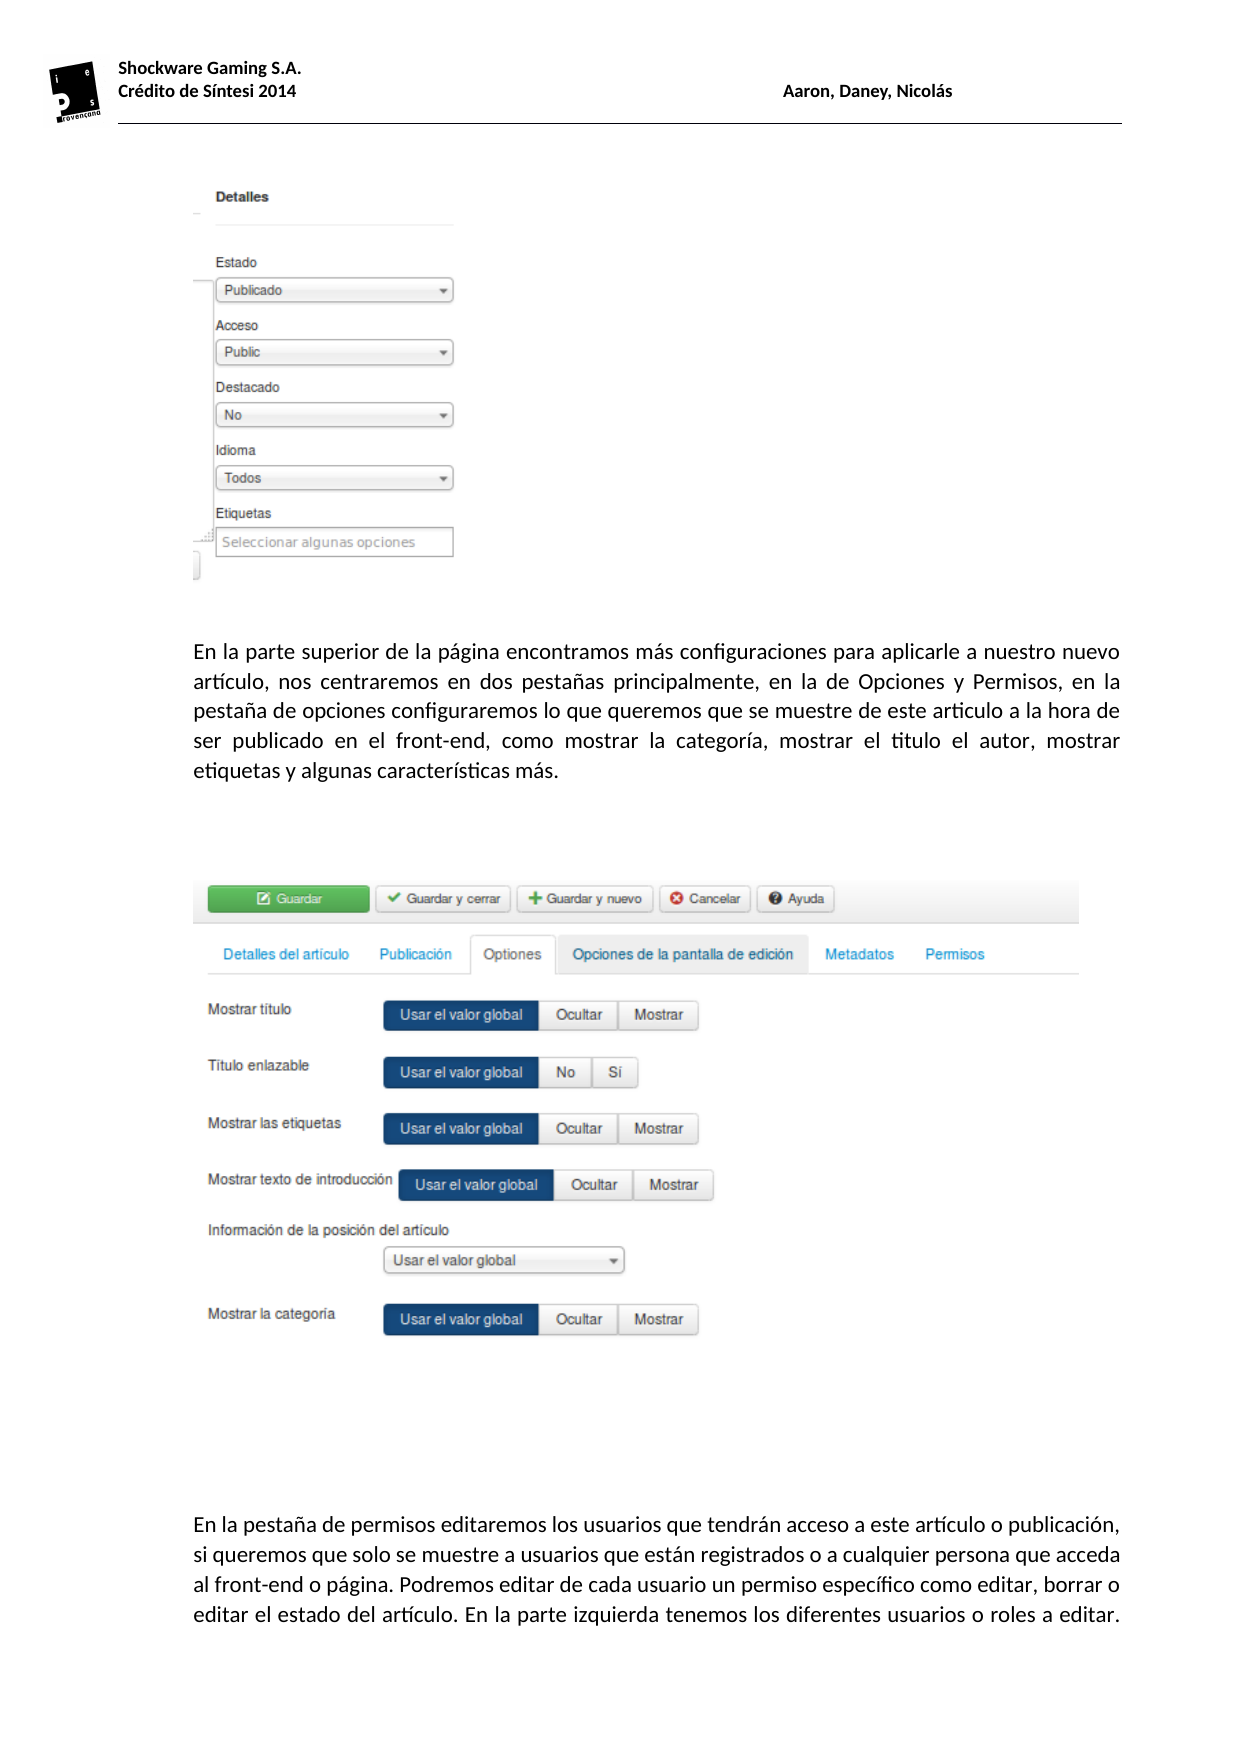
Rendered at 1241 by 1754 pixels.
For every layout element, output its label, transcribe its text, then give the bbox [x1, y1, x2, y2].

list En la parte superior de la página encontramos más configuraciones para aplicarle a nuestro nuevo artículo, nos centraremos en dos pestañas principalmente, en la de Opciones y Permisos, en la pestaña de opciones configuraremos lo que queremos que se muestre de este articulo a la hora de ser publicado en el front-end, como mostrar la categoría, mostrar el titulo el autor, mostrar etiquetas y algunas características más. [193, 637, 1122, 784]
list En la pestaña de permisos editaremos los usuarios que tendrán acceso a este artículo o publicación, si queremos que solo se muestre a usuarios que están registrados o a cualquier persona que acceda al front-end o página. Podremos editar de cada usuario un permiso específico como editar, borrar o editar el estado del artículo. En la parte izquierda tenemos los diferentes usuarios o roles a editar. [193, 1510, 1122, 1628]
